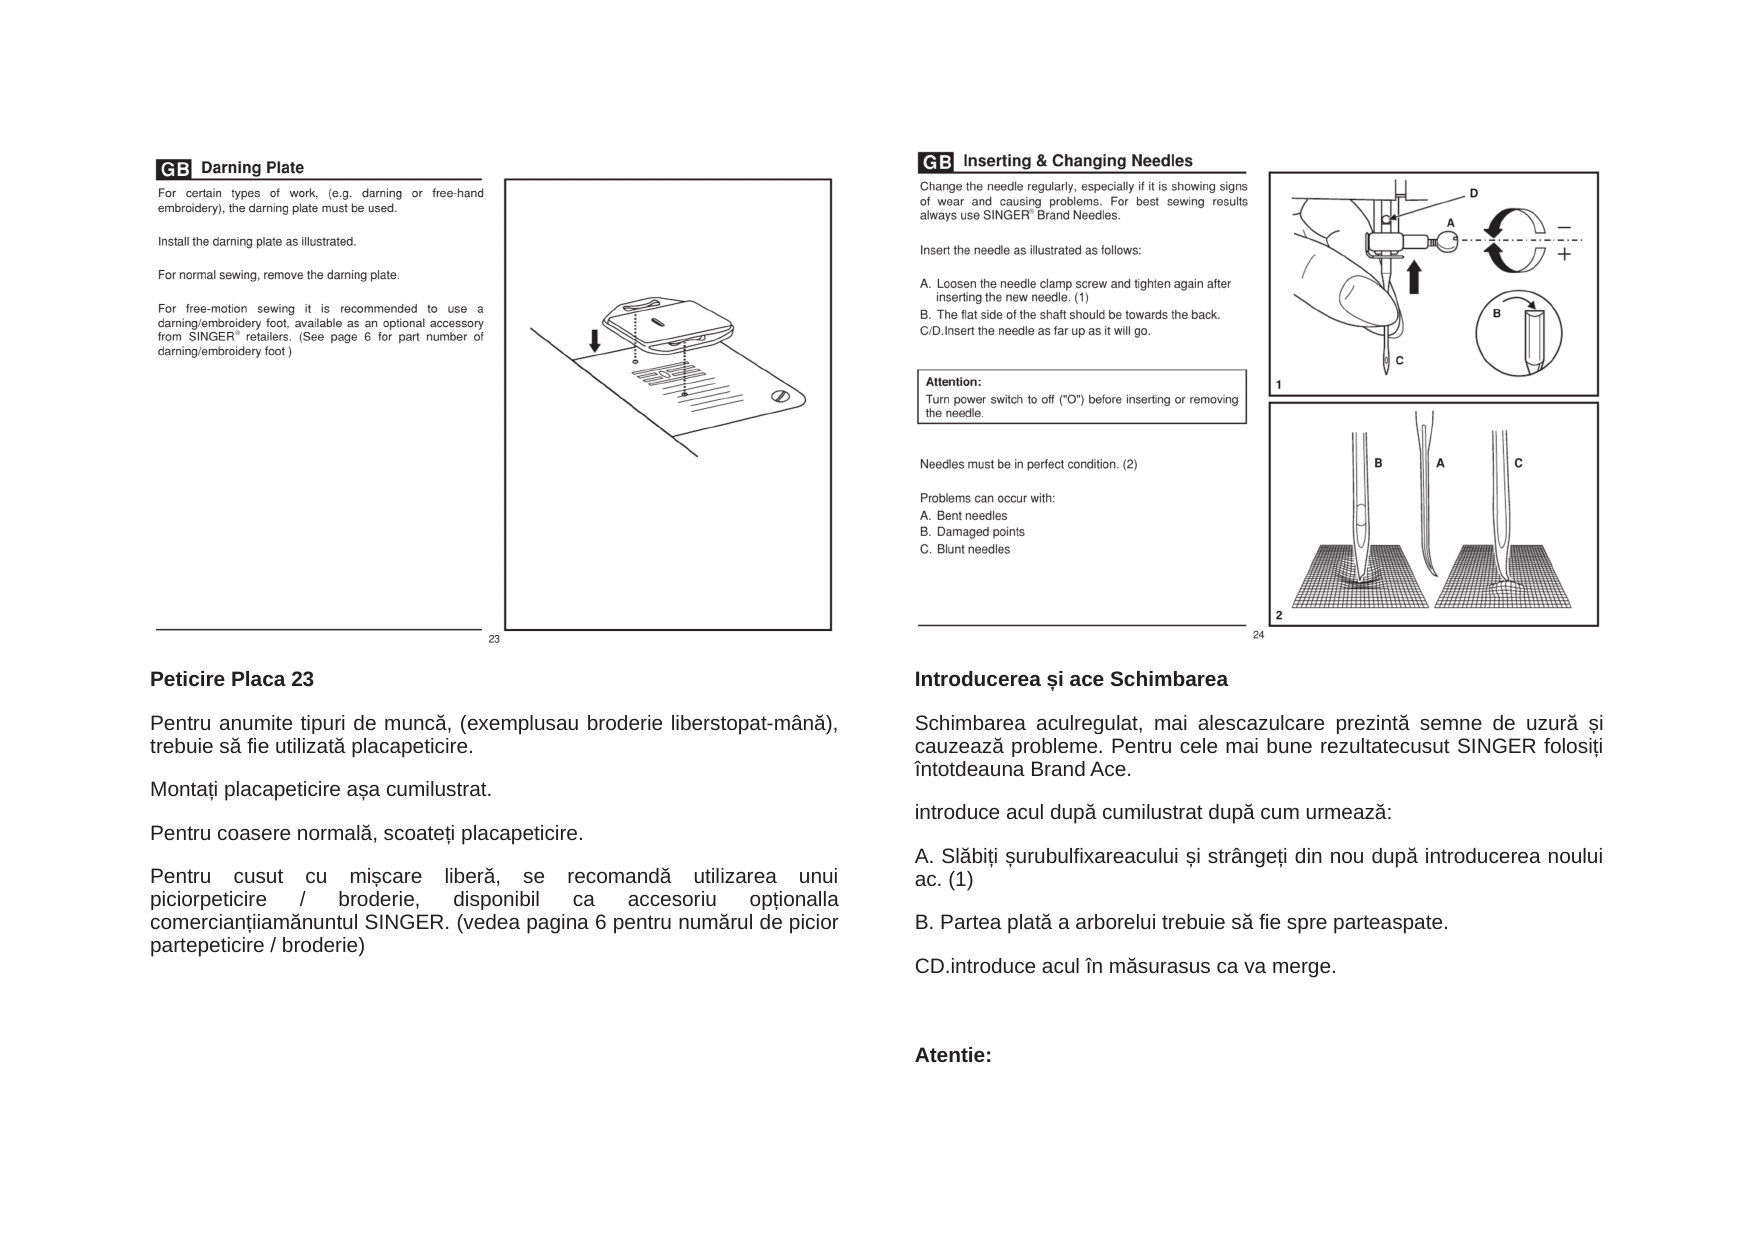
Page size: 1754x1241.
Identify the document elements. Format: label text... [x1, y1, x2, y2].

text B. Partea plată a arborelui trebuie să fie spre parteaspate. [914, 911, 1604, 934]
text CD.introduce acul în măsurasus ca va merge. [914, 955, 1604, 978]
picture [150, 150, 839, 648]
text Atentie: [914, 1044, 1604, 1067]
text Peticire Placa 23 [150, 669, 839, 691]
text Pentru cusut cu mișcare liberă, se recomandă utilizarea unui piciorpeticire / broderie, disponibil ca accesoriu opționalla comercianțiiamănuntul SINGER. (vedea pagina 6 pentru numărul de picior partepeticire / broderie)RO [150, 866, 839, 957]
text Schimbarea aculregulat, mai alescazulcare prezintă semne de uzură și cauzează probleme. Pentru cele mai bune rezultatecusut SINGER folosiți întotdeauna Brand Ace. [914, 712, 1604, 781]
text Introducerea și ace Schimbarea [914, 669, 1604, 691]
text Pentru anumite tipuri de muncă, (exemplusau broderie liberstopat-mână), trebuie să fie utilizată placapeticire. [150, 712, 839, 758]
text A. Slăbiți șurubulfixareacului și strângeți din nou după introducerea noului ac. (1) [914, 845, 1604, 891]
text introduce acul după cumilustrat după cum urmează: [914, 801, 1604, 824]
picture [914, 150, 1604, 648]
text Montați placapeticire așa cumilustrat. [150, 779, 839, 801]
text Pentru coasere normală, scoateți placapeticire. [150, 822, 839, 845]
